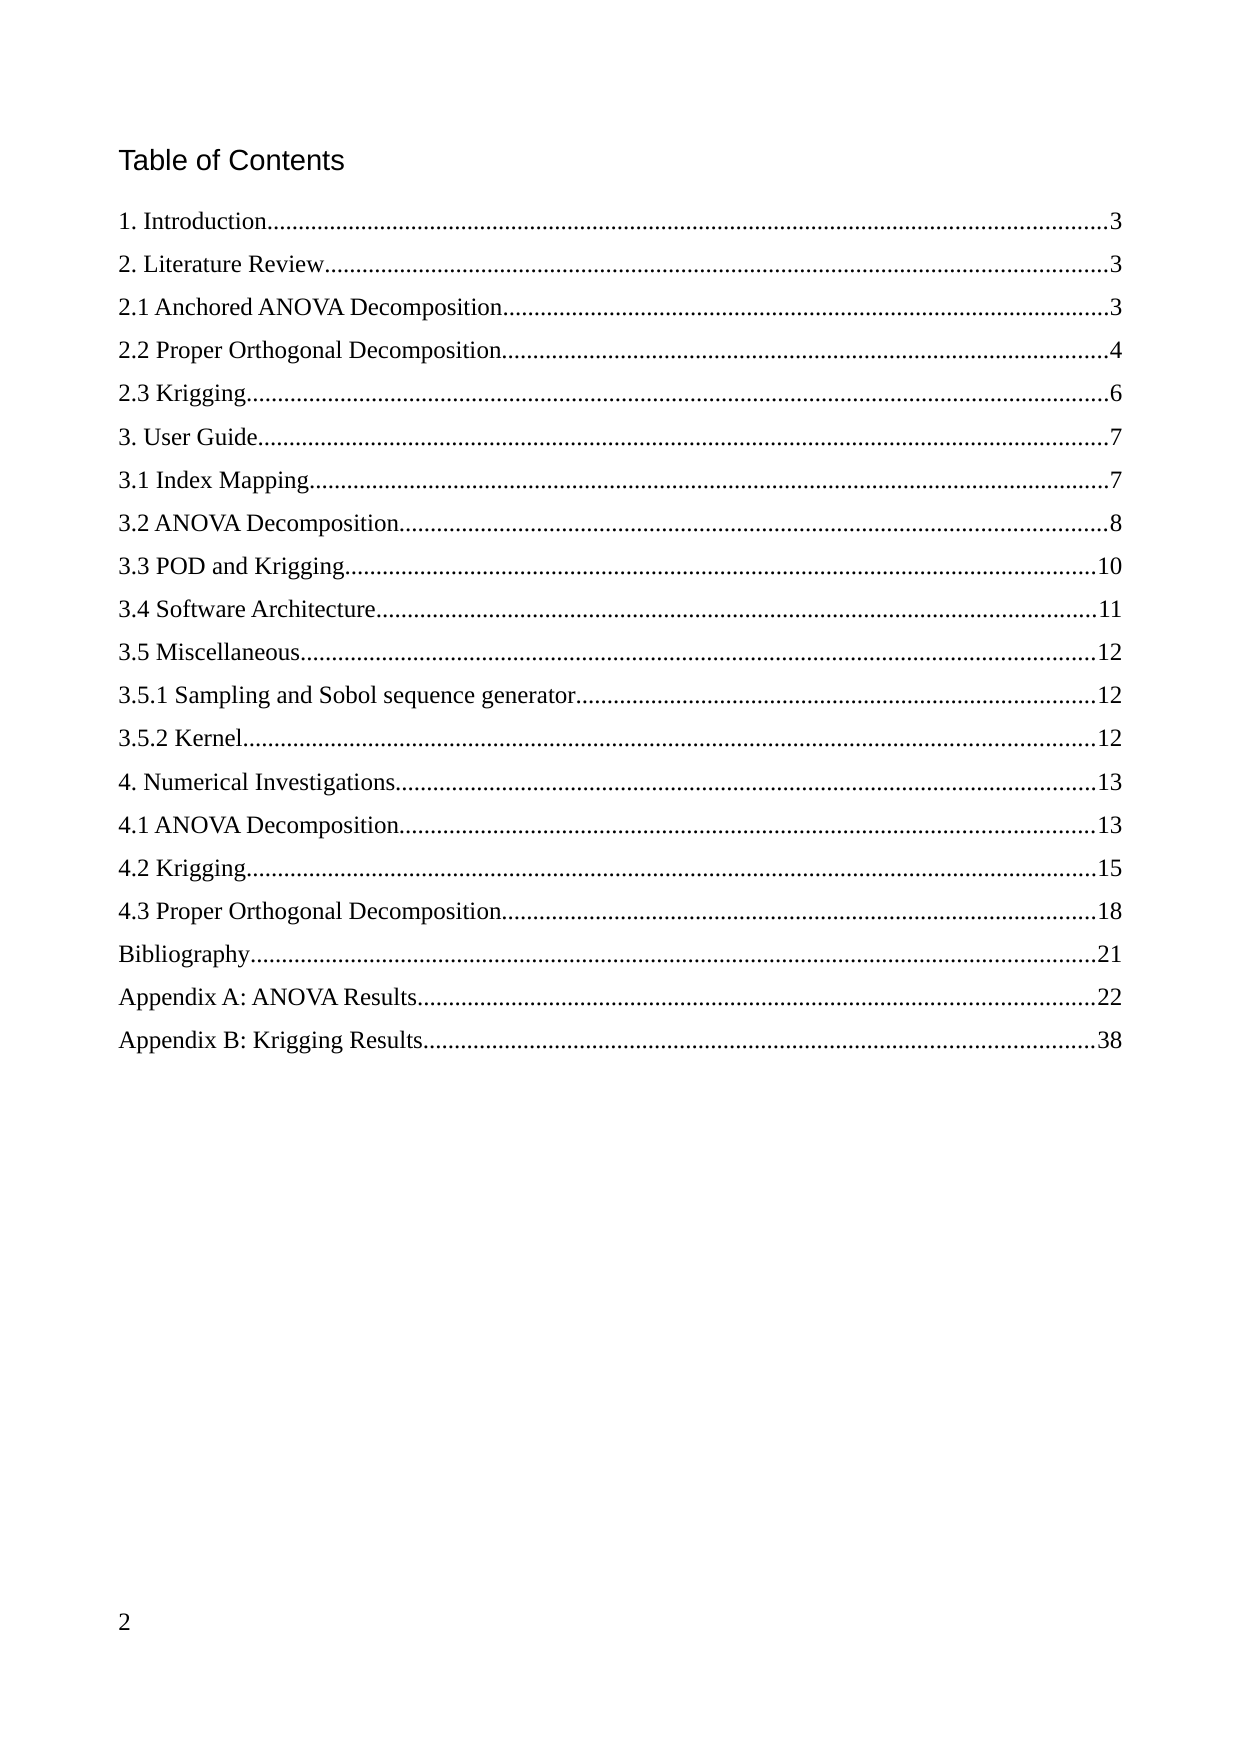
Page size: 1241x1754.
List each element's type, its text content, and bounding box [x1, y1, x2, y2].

text 4.1 ANOVA Decomposition 13 [118, 810, 1122, 838]
text 3.5.2 Kernel 12 [118, 723, 1122, 752]
text 2.3 Krigging 6 [118, 378, 1122, 407]
text 4. Numerical Investigations 13 [118, 767, 1122, 795]
text 2.2 Proper Orthogonal Decomposition 4 [118, 335, 1122, 364]
text 1. Introduction 3 [118, 206, 1122, 235]
text Appendix B: Krigging Results 38 [118, 1025, 1122, 1054]
text 3. User Guide 7 [118, 422, 1122, 450]
text 2. Literature Review 3 [118, 249, 1122, 278]
subtitle Table of Contents [118, 143, 1122, 177]
text 3.5 Miscellaneous 12 [118, 637, 1122, 666]
text 3.1 Index Mapping 7 [118, 465, 1122, 493]
text 4.2 Krigging 15 [118, 853, 1122, 882]
text 3.3 POD and Krigging 10 [118, 551, 1122, 580]
text 3.5.1 Sampling and Sobol sequence generator 12 [118, 680, 1122, 709]
text Bibliography 21 [118, 939, 1122, 968]
text Appendix A: ANOVA Results 22 [118, 982, 1122, 1011]
text 3.2 ANOVA Decomposition 8 [118, 508, 1122, 537]
text 4.3 Proper Orthogonal Decomposition 18 [118, 896, 1122, 925]
text 2.1 Anchored ANOVA Decomposition 3 [118, 292, 1122, 321]
text 3.4 Software Architecture 11 [118, 594, 1122, 623]
